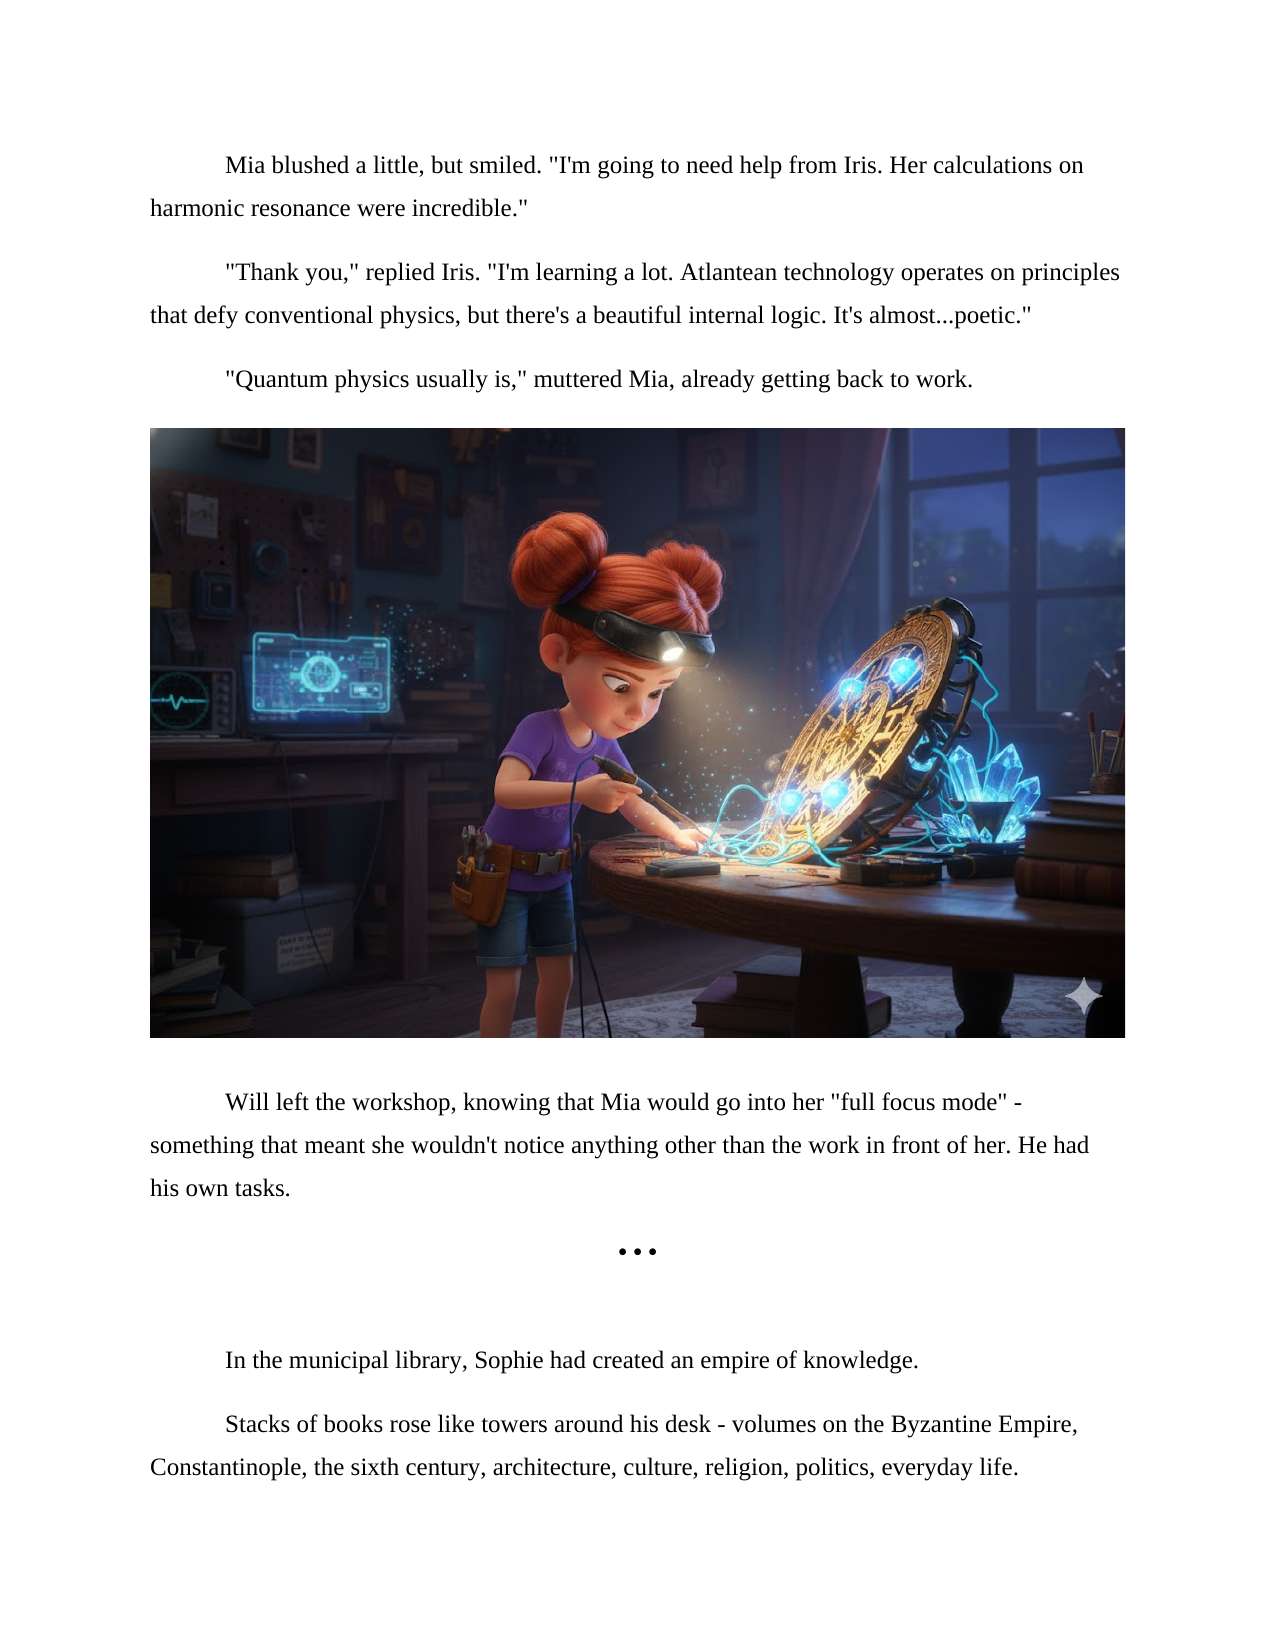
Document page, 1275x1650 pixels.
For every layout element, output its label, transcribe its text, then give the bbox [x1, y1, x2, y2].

text "Quantum physics usually is," muttered Mia, already getting back to work. [150, 364, 1125, 393]
picture [150, 428, 1125, 1038]
text "Thank you," replied Iris. "I'm learning a lot. Atlantean technology operates on principles that defy conventional physics, but there's a beautiful internal logic. It's almost...poetic." [150, 257, 1125, 329]
text Will left the workshop, knowing that Mia would go into her "full focus mode" - something that meant she wouldn't notice anything other than the work in front of her. He had his own tasks. [150, 1038, 1125, 1202]
text Mia blushed a little, but smiled. "I'm going to need help from Iris. Her calculations on harmonic resonance were incredible." [150, 150, 1125, 222]
text Stacks of books rose like towers around his desk - volumes on the Byzantine Empire, Constantinople, the sixth century, architecture, culture, religion, politics, everyday life. [150, 1409, 1125, 1481]
text • • • [150, 1237, 1125, 1266]
text In the municipal library, Sophie had created an empire of knowledge. [150, 1345, 1125, 1374]
